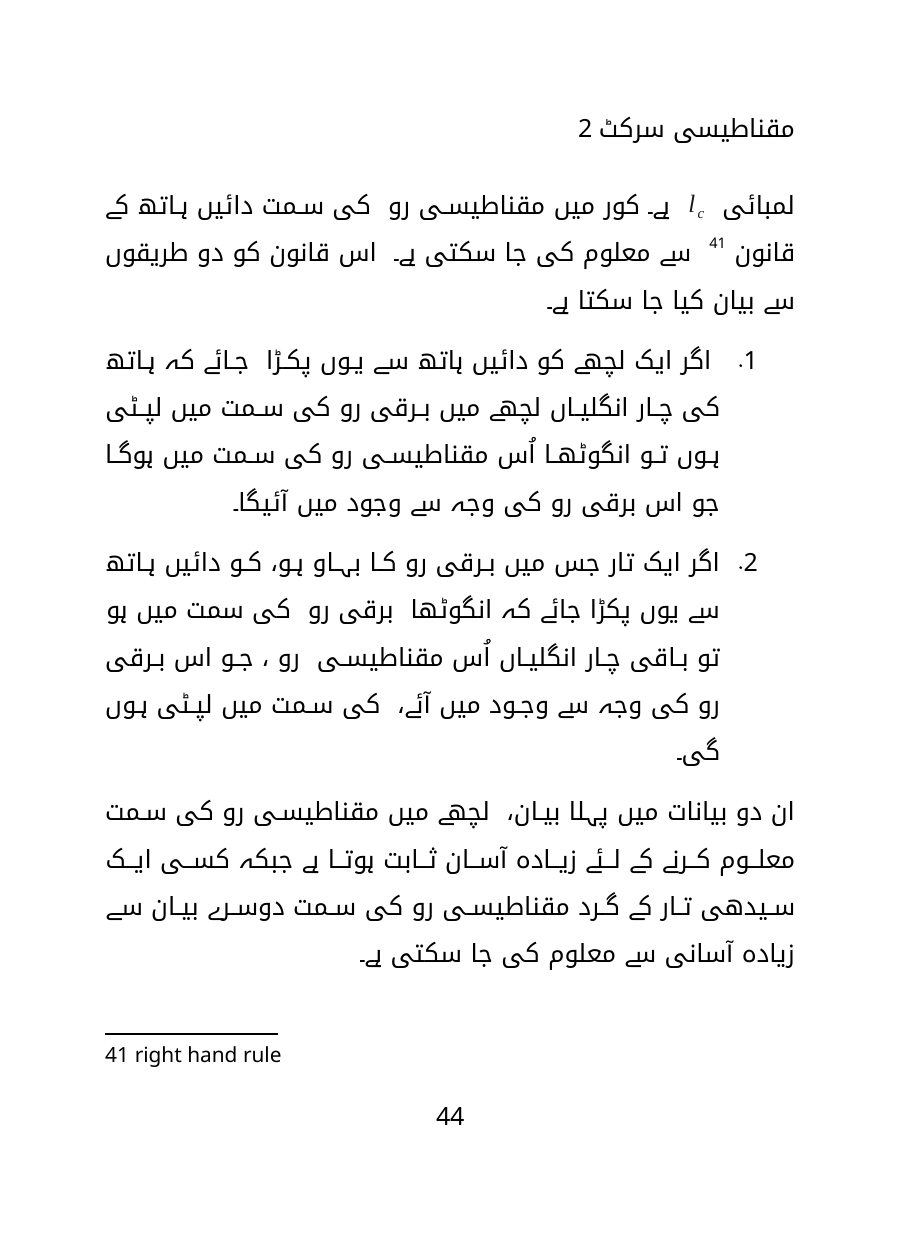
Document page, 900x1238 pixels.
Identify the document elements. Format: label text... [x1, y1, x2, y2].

text ان دو بیانات میں پہلا بیان، لچھے میں مقناطیسی رو کی سمت معلوم کرنے کے لئے زیادہ آسان ثابت ہوتا ہے جبکہ کسی ایک سیدھی تار کے گرد مقناطیسی رو کی سمت دوسرے بیان سے زیادہ آسانی سے معلوم کی جا سکتی ہے۔ [105, 789, 795, 978]
list اگر ایک تار جس میں برقی رو کا بہاو ہو، کو دائیں ہاتھ سے یوں پکڑا جائے کہ انگوٹھا برقی رو کی سمت میں ہو تو باقی چار انگلیاں اُس مقناطیسی رو ، جو اس برقی رو کی وجہ سے وجود میں آئے، کی سمت میں لپٹی ہوں گی۔ [105, 539, 757, 776]
text right hand rule [105, 1040, 795, 1068]
text شکل 2.7 میں ایک سادہ مقناطیسی نظام دکھایا گیا ہے جس میں مقناطیسی دباؤ مقناطیسی کور میں مقناطیسی رو کو جنم دیتی ہے۔ یہاں کور کا رقبہ عمودی تراش ہر جگہ یکساں ہے اور کور میں نکتہ دار لکیر کی لمبائیہے۔ کور میں مقناطیسی رو کی سمت دائیں ہاتھ کے قانون سے معلوم کی جا سکتی ہے۔ اس قانون کو دو طریقوں سے بیان کیا جا سکتا ہے۔ [105, 182, 795, 324]
list اگر ایک لچھے کو دائیں ہاتھ سے یوں پکڑا جائے کہ ہاتھ کی چار انگلیاں لچھے میں برقی رو کی سمت میں لپٹی ہوں تو انگوٹھا اُس مقناطیسی رو کی سمت میں ہوگا جو اس برقی رو کی وجہ سے وجود میں آئیگا۔ [105, 337, 757, 527]
